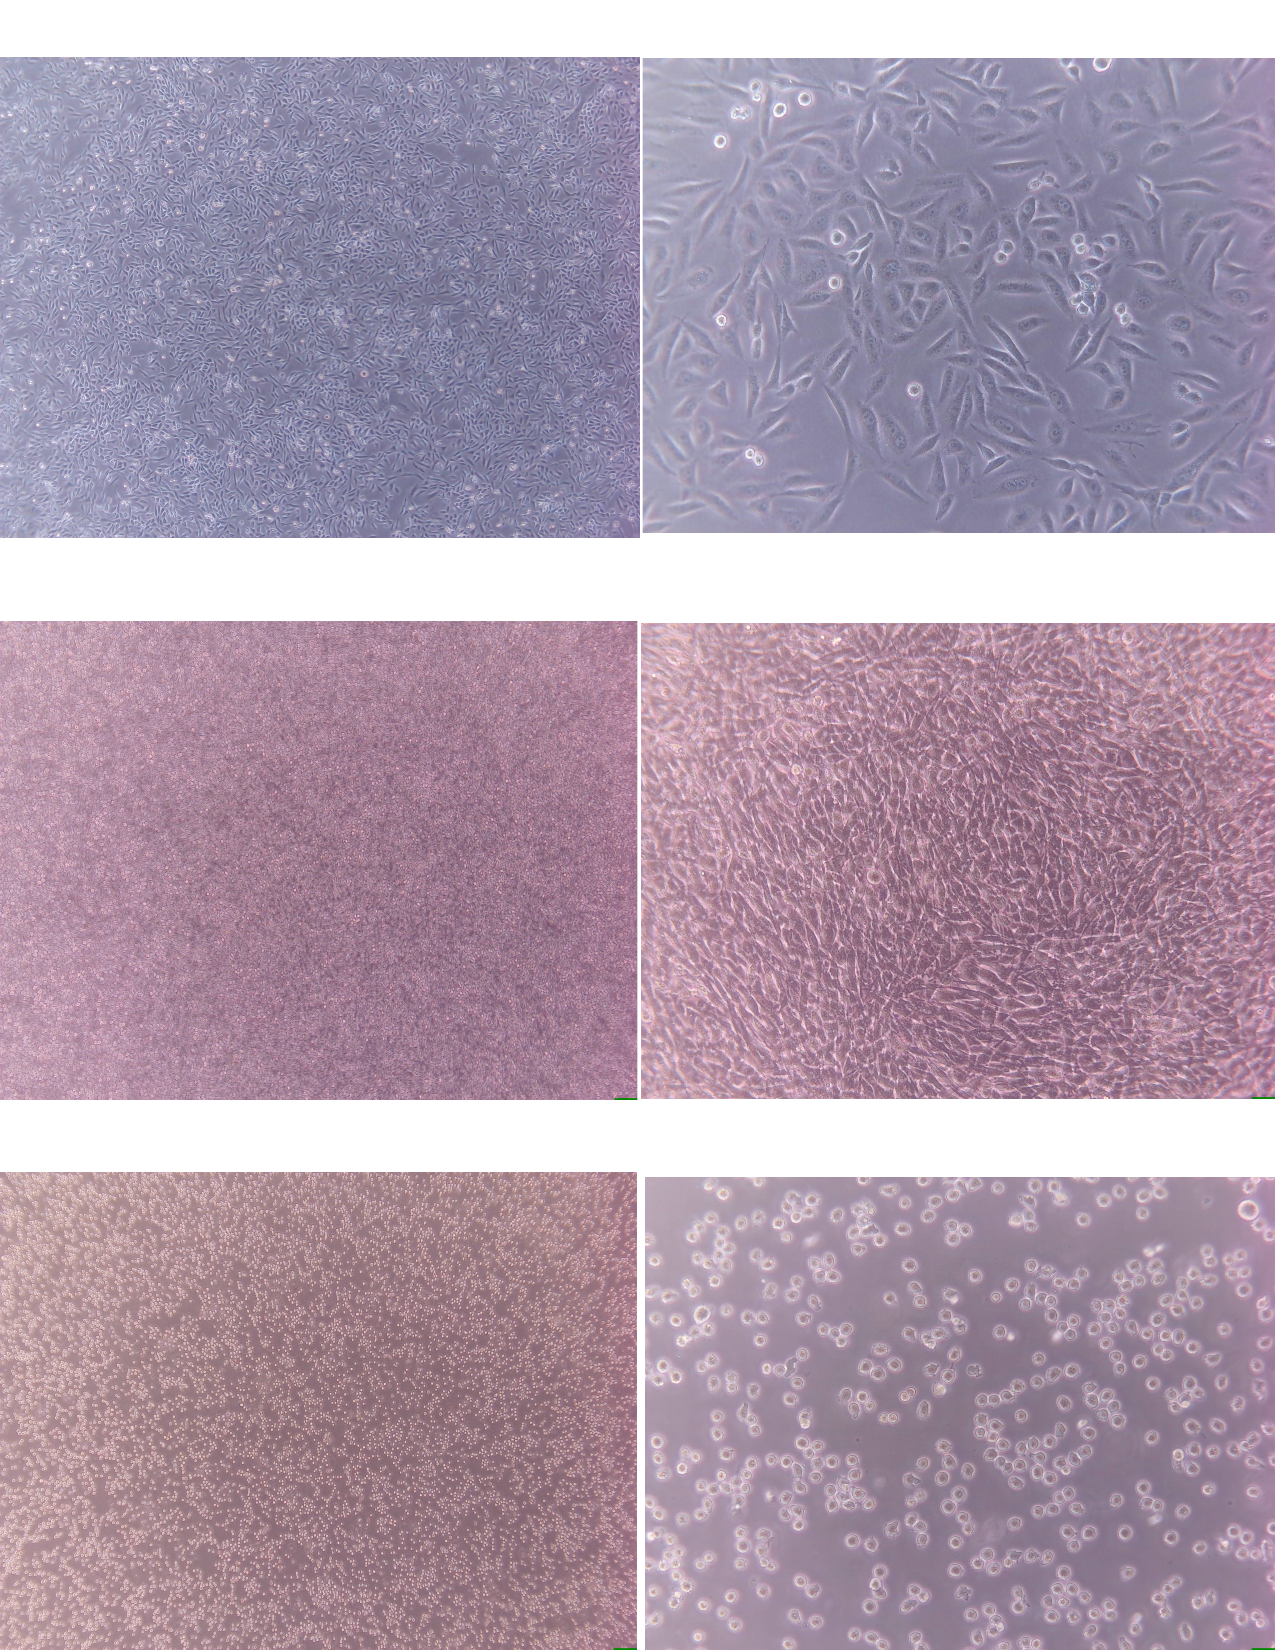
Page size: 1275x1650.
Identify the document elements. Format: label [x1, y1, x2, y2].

picture [641, 623, 1275, 1099]
picture [0, 57, 640, 538]
picture [0, 1172, 637, 1650]
picture [642, 58, 1275, 533]
picture [645, 1177, 1275, 1650]
picture [0, 621, 638, 1100]
